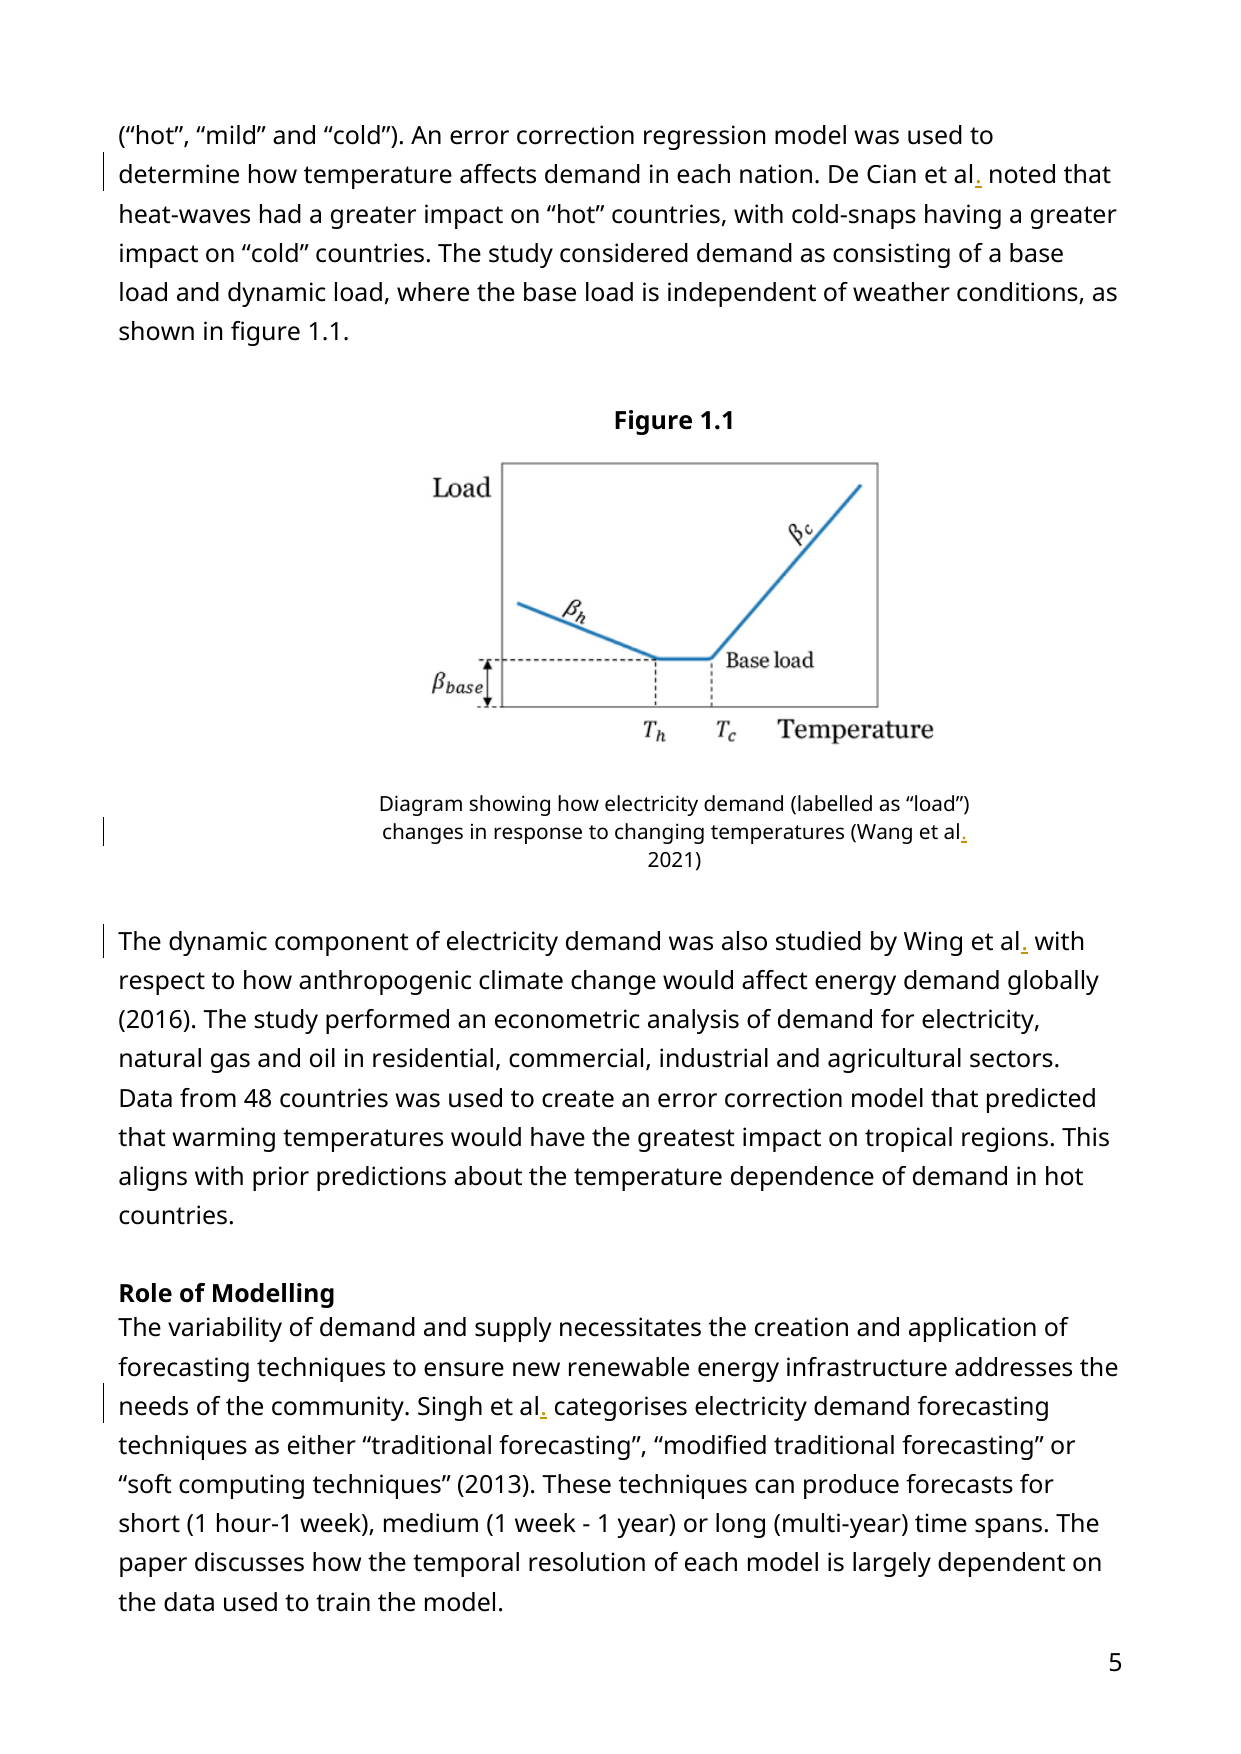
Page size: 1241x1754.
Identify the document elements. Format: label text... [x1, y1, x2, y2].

text The variability of demand and supply necessitates the creation and application of forecasting techniques to ensure new renewable energy infrastructure addresses the needs of the community. Singh et al. categorises electricity demand forecasting techniques as either “traditional forecasting”, “modified traditional forecasting” or “soft computing techniques” (2013). These techniques can produce forecasts for short (1 hour-1 week), medium (1 week - 1 year) or long (multi-year) time spans. The paper discusses how the temporal resolution of each model is largely dependent on the data used to train the model. [118, 1310, 1122, 1618]
table_cell Diagram showing how electricity demand (labelled as “load”) changes in response to changing temperatures (Wang et al. 2021) [351, 778, 998, 884]
text (“hot”, “mild” and “cold”). An error correction regression model was used to determine how temperature affects demand in each nation. De Cian et al. noted that heat-waves had a greater impact on “hot” countries, with cold-snaps having a greater impact on “cold” countries. The study considered demand as consisting of a base load and dynamic load, where the base load is independent of weather conditions, as shown in figure 1.1. [118, 118, 1122, 348]
table_header Figure 1.1 [351, 392, 998, 447]
picture [392, 457, 957, 768]
table_cell [351, 447, 998, 778]
subtitle Role of Modelling [118, 1276, 1122, 1310]
text The dynamic component of electricity demand was also studied by Wing et al. with respect to how anthropogenic climate change would affect energy demand globally (2016). The study performed an econometric analysis of demand for electricity, natural gas and oil in residential, commercial, industrial and agricultural sectors. Data from 48 countries was used to create an error correction model that predicted that warming temperatures would have the greatest impact on tropical regions. This aligns with prior predictions about the temperature dependence of demand in hot countries. [118, 923, 1122, 1232]
